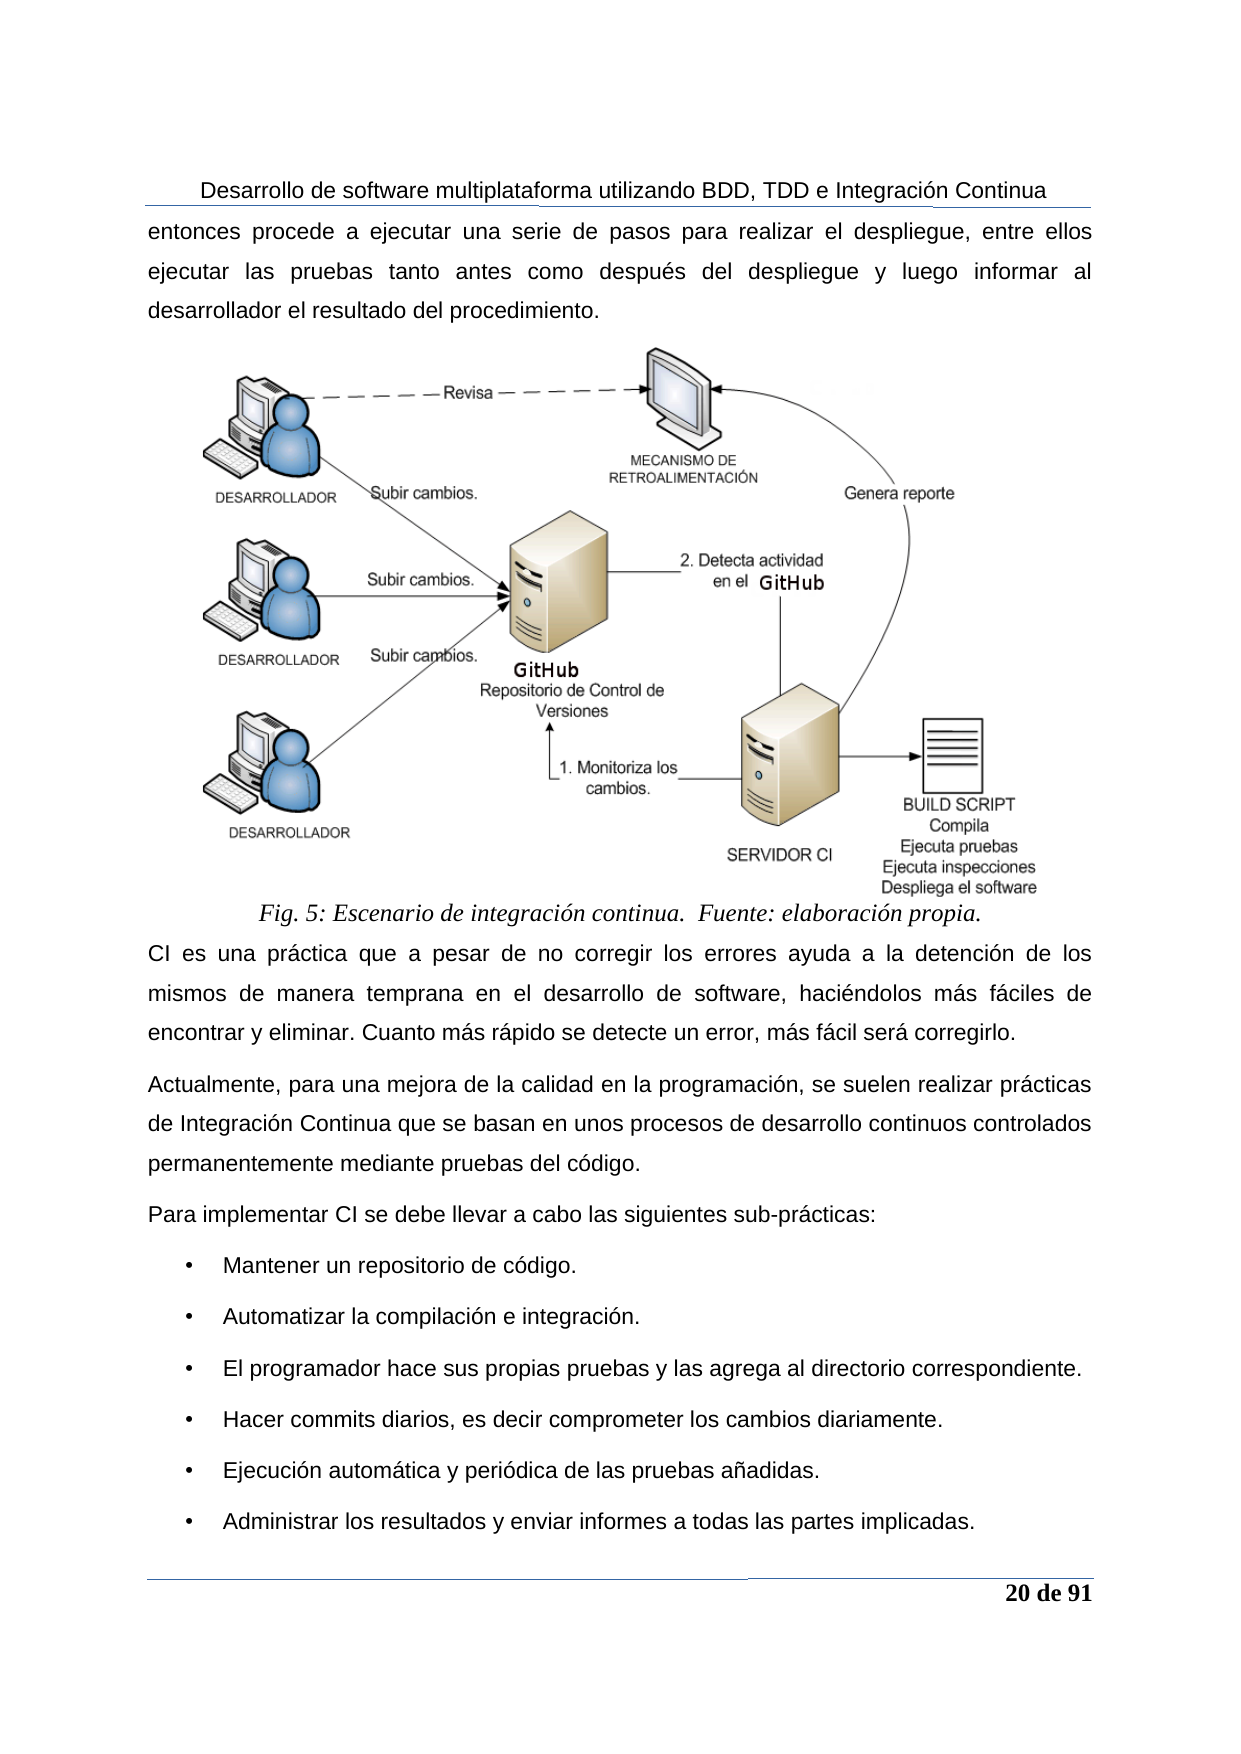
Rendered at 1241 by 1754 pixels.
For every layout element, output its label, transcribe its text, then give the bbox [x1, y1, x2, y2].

list Mantener un repositorio de código. [185, 1252, 1093, 1278]
text Fig. 5: Escenario de integración continua. Fuente: elaboración propia. [194, 347, 1046, 927]
text Para implementar CI se debe llevar a cabo las siguientes sub-prácticas: [148, 1201, 1093, 1227]
text Actualmente, para una mejora de la calidad en la programación, se suelen realizar prácticas de Integración Continua que se basan en unos procesos de desarrollo continuos controlados permanentemente mediante pruebas del código. [148, 1071, 1093, 1176]
list Hacer commits diarios, es decir comprometer los cambios diariamente. [185, 1406, 1093, 1432]
list Administrar los resultados y enviar informes a todas las partes implicadas. [185, 1508, 1093, 1535]
text [194, 335, 1046, 347]
picture [202, 347, 1038, 899]
text entonces procede a ejecutar una serie de pasos para realizar el despliegue, entre ellos ejecutar las pruebas tanto antes como después del despliegue y luego informar al desarrollador el resultado del procedimiento. [148, 218, 1093, 324]
text CI es una práctica que a pesar de no corregir los errores ayuda a la detención de los mismos de manera temprana en el desarrollo de software, haciéndolos más fáciles de encontrar y eliminar. Cuanto más rápido se detecte un error, más fácil será corregirlo. [148, 348, 1093, 1046]
list Automatizar la compilación e integración. [185, 1303, 1093, 1330]
list Ejecución automática y periódica de las pruebas añadidas. [185, 1457, 1093, 1483]
list El programador hace sus propias pruebas y las agrega al directorio correspondiente. [185, 1354, 1093, 1381]
